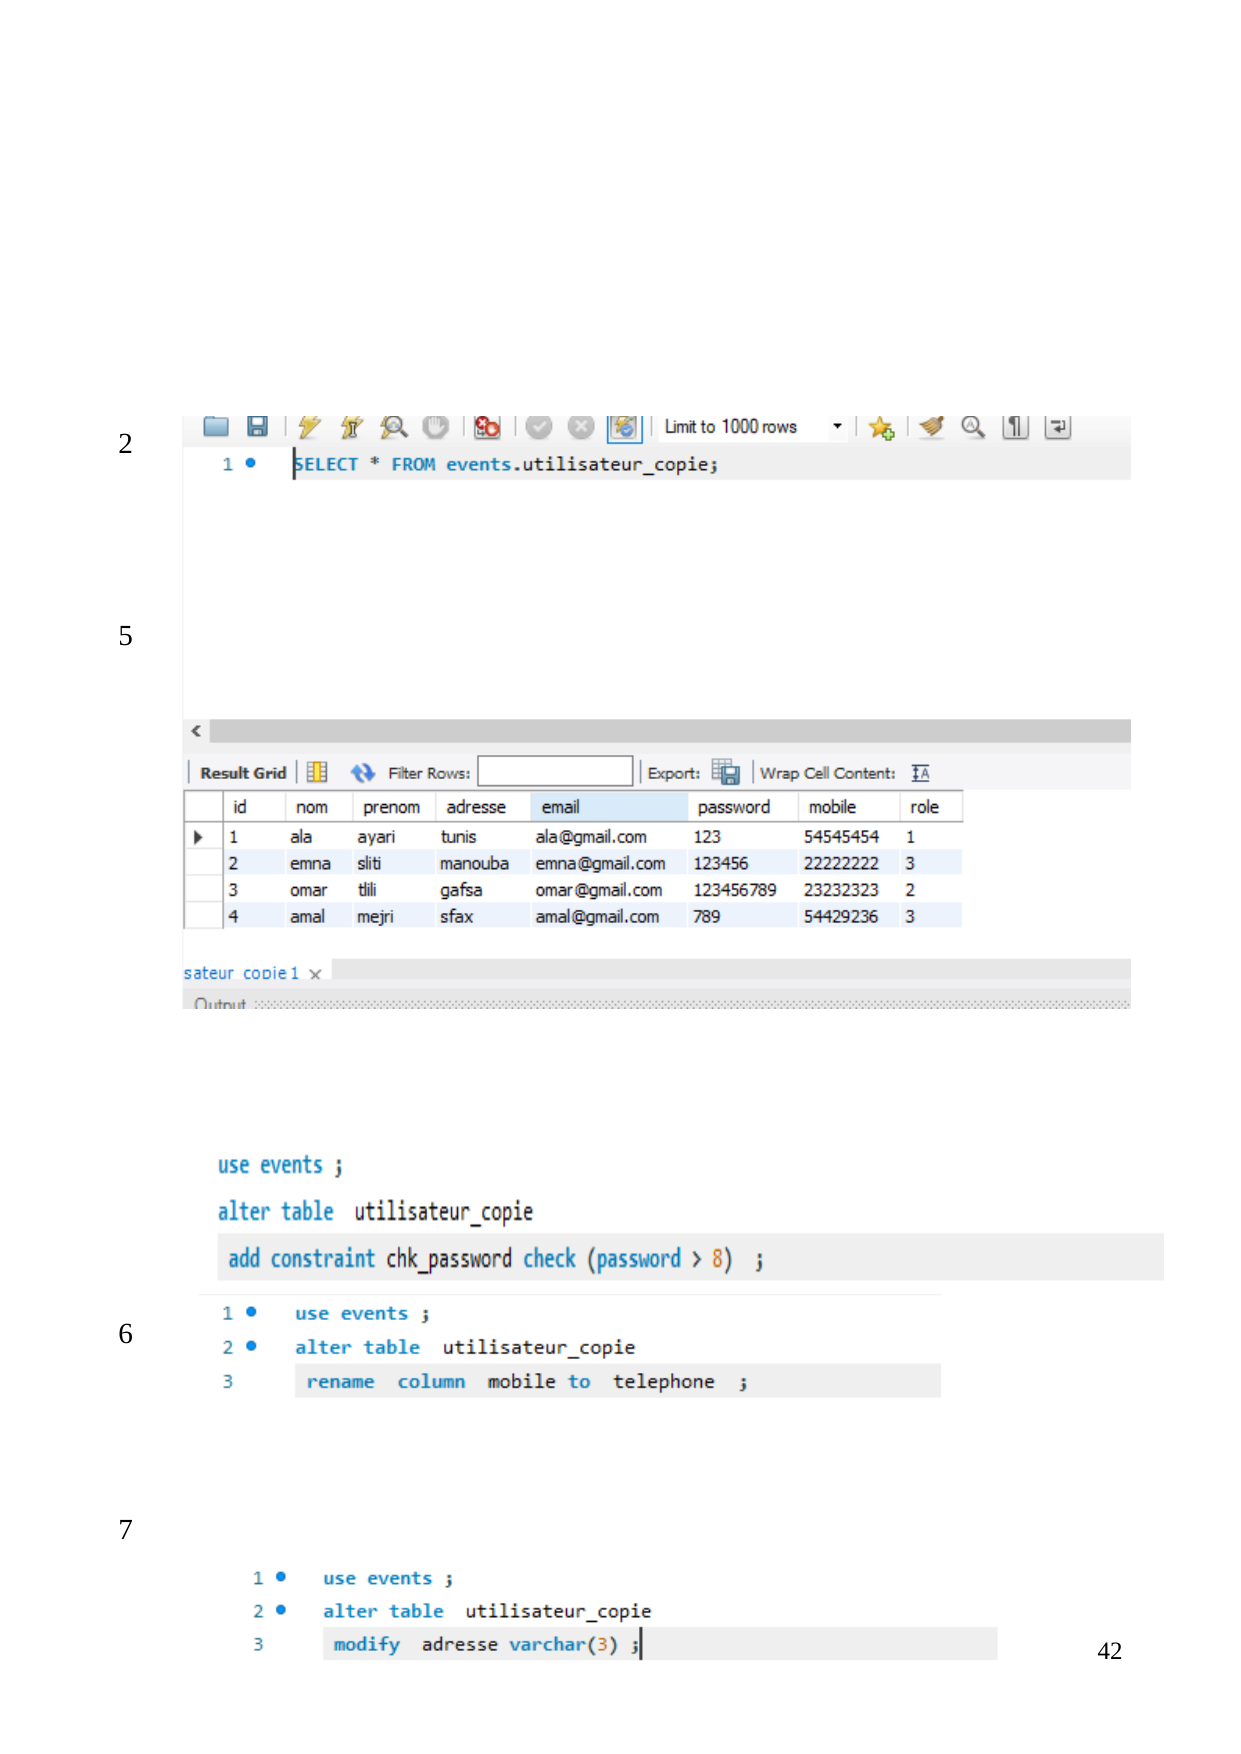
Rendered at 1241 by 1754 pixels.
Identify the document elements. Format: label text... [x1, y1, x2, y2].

list [941, 1512, 1078, 1545]
list 6 [118, 1316, 188, 1349]
list 2 [118, 426, 182, 460]
list 7 [118, 1512, 198, 1545]
picture [182, 416, 1131, 1009]
list 5 [118, 618, 182, 651]
picture [188, 1150, 1164, 1725]
